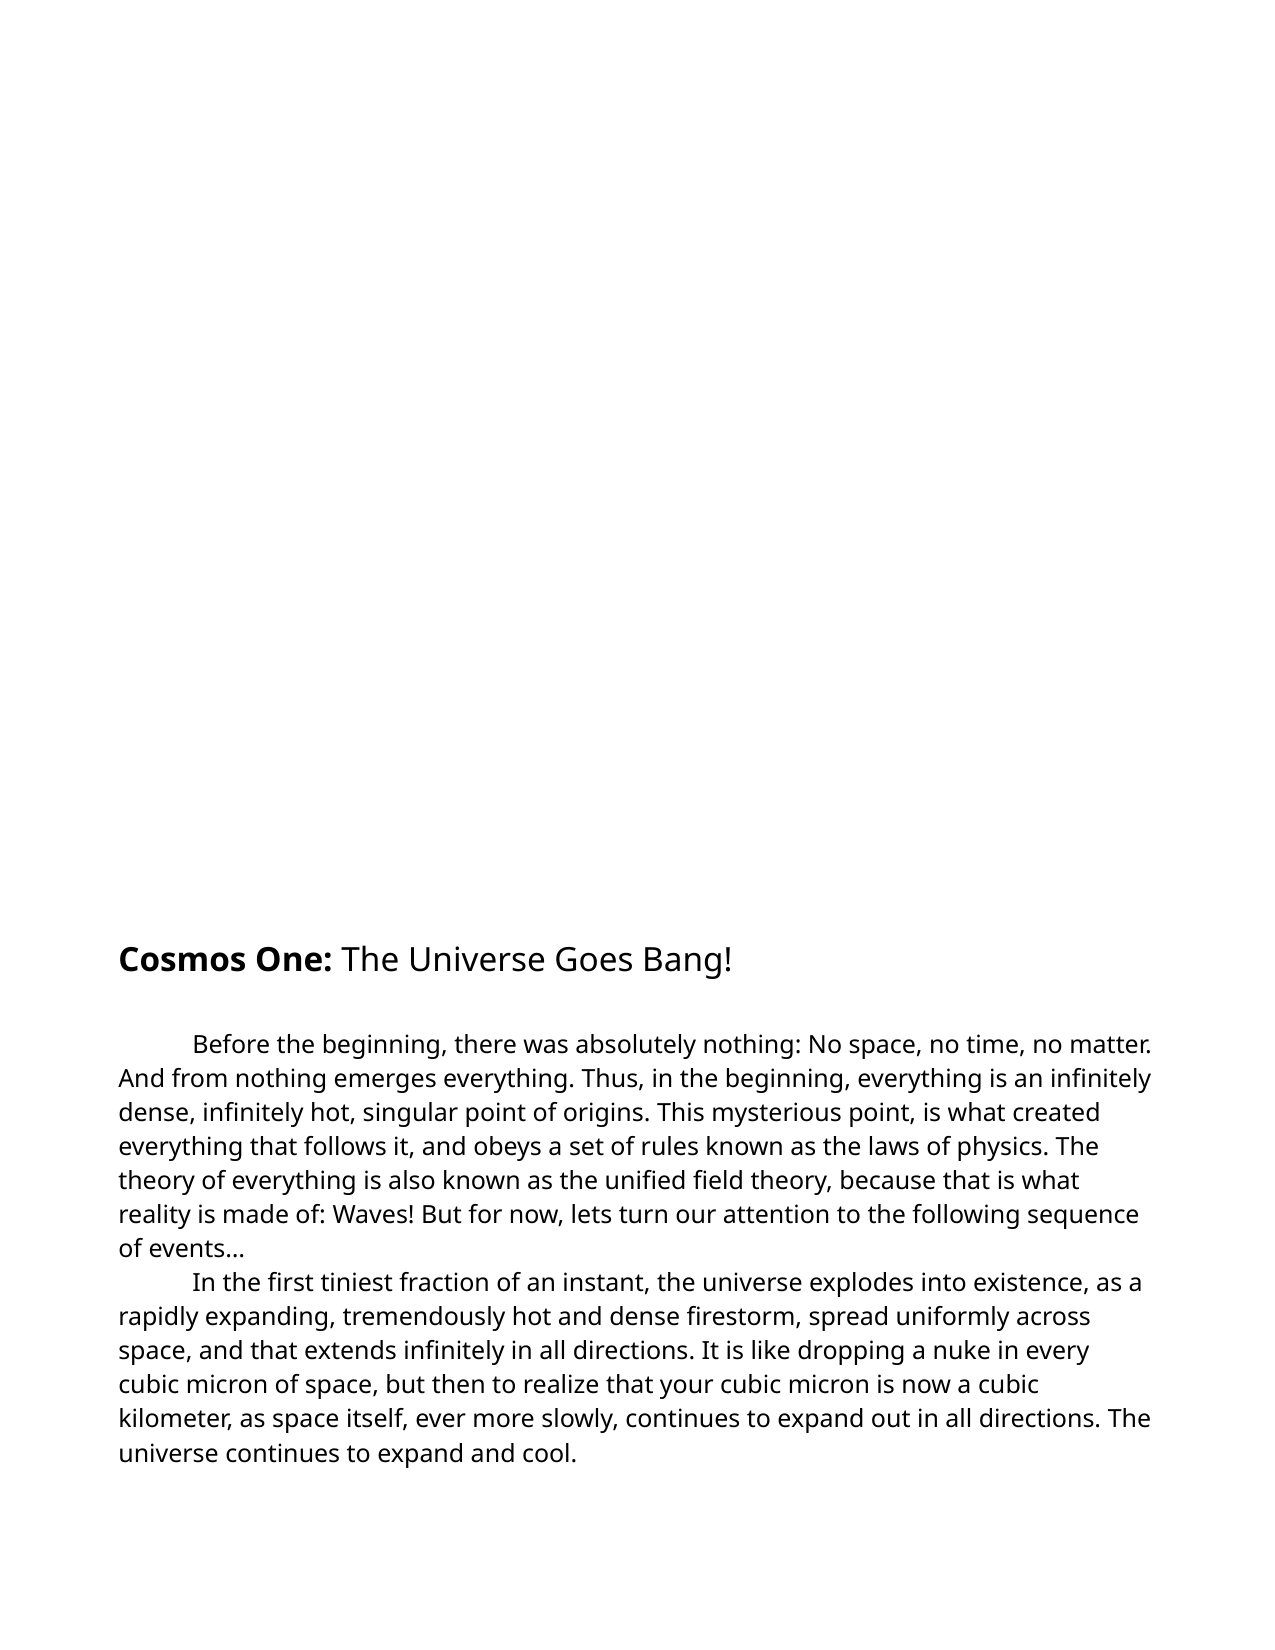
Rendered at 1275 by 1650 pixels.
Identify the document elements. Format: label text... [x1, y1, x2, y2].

text Before the beginning, there was absolutely nothing: No space, no time, no matter. And from nothing emerges everything. Thus, in the beginning, everything is an infinitely dense, infinitely hot, singular point of origins. This mysterious point, is what created everything that follows it, and obeys a set of rules known as the laws of physics. The theory of everything is also known as the unified field theory, because that is what reality is made of: Waves! But for now, lets turn our attention to the following sequence of events… [118, 1026, 1157, 1265]
text Cosmos One: The Universe Goes Bang! [118, 936, 1157, 981]
text In the first tiniest fraction of an instant, the universe explodes into existence, as a rapidly expanding, tremendously hot and dense firestorm, spread uniformly across space, and that extends infinitely in all directions. It is like dropping a nuke in every cubic micron of space, but then to realize that your cubic micron is now a cubic kilometer, as space itself, ever more slowly, continues to expand out in all directions. The universe continues to expand and cool. [118, 1265, 1157, 1469]
